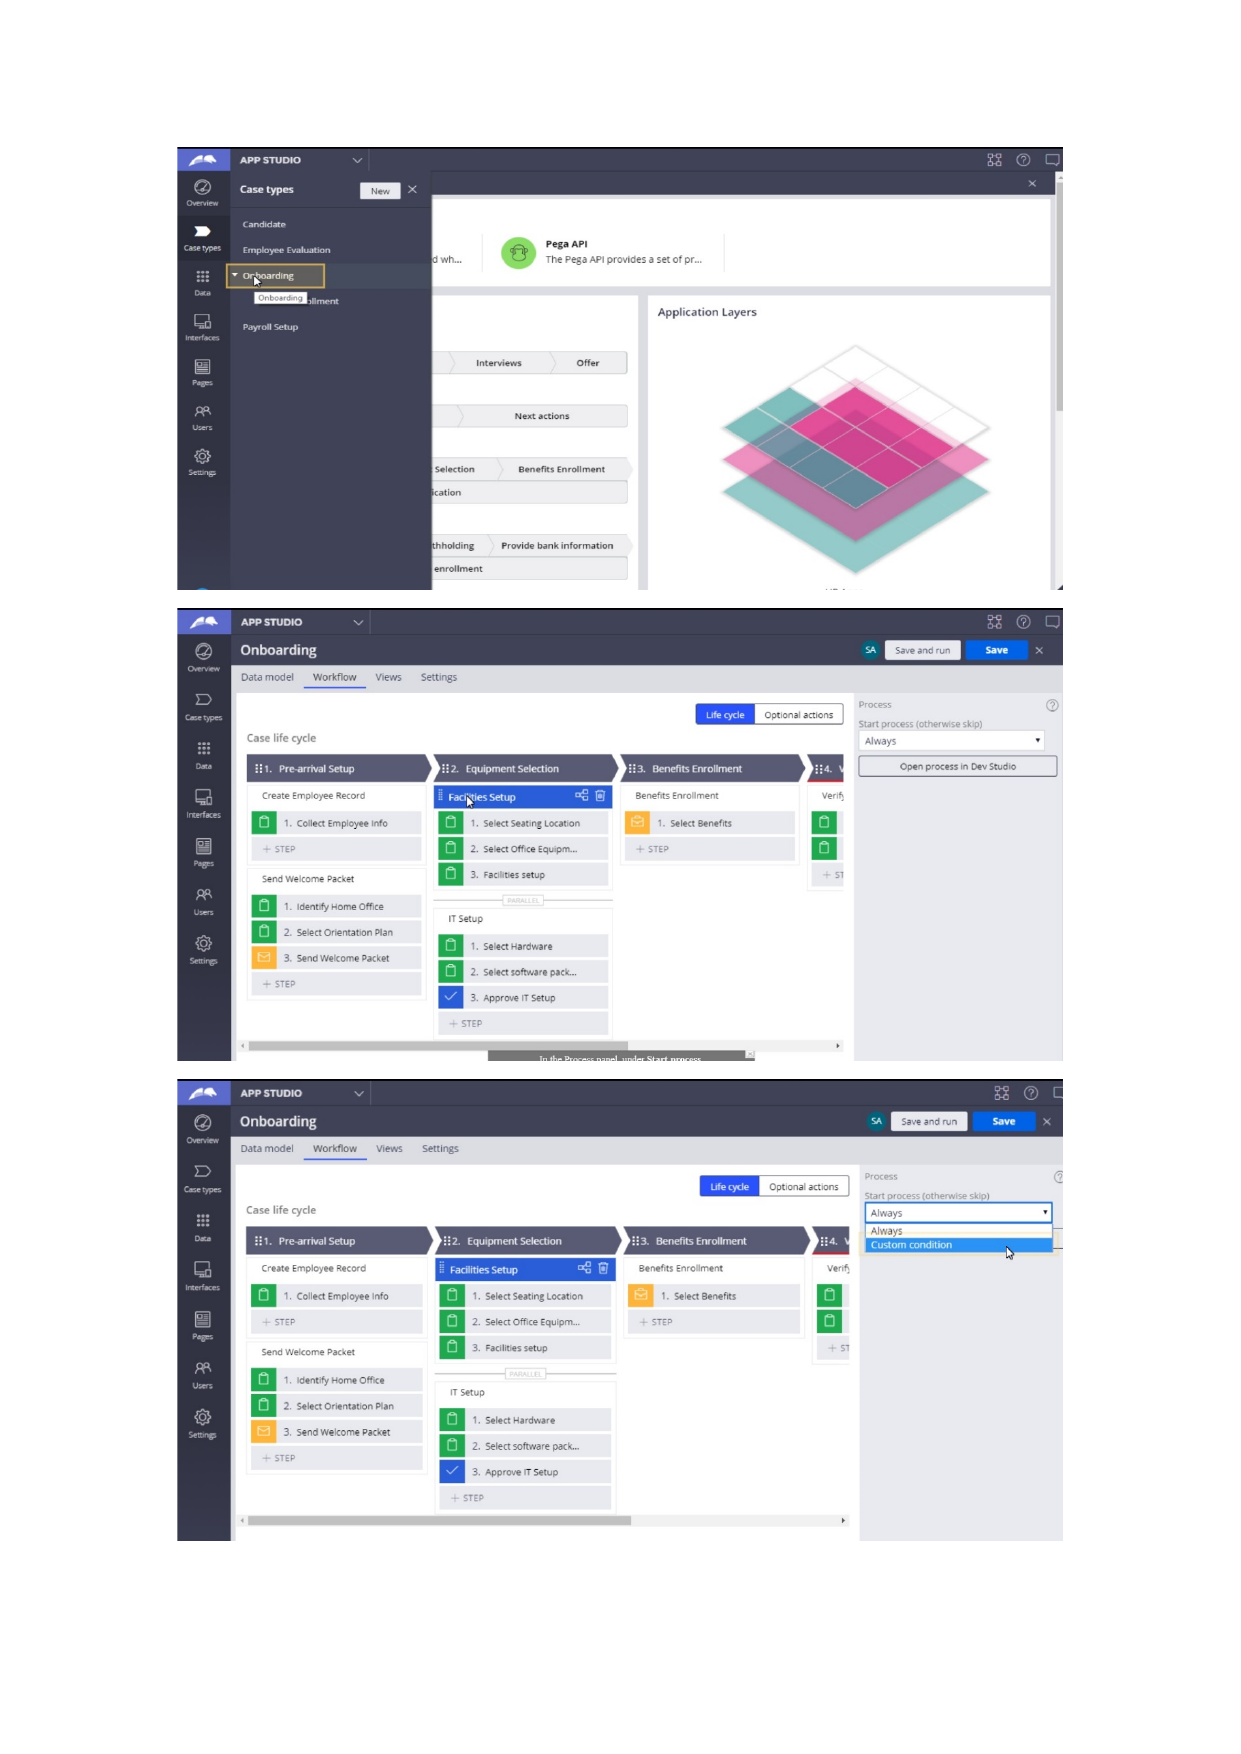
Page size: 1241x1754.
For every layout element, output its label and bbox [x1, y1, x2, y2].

picture [177, 147, 1063, 590]
picture [177, 1079, 1063, 1541]
picture [177, 608, 1063, 1061]
